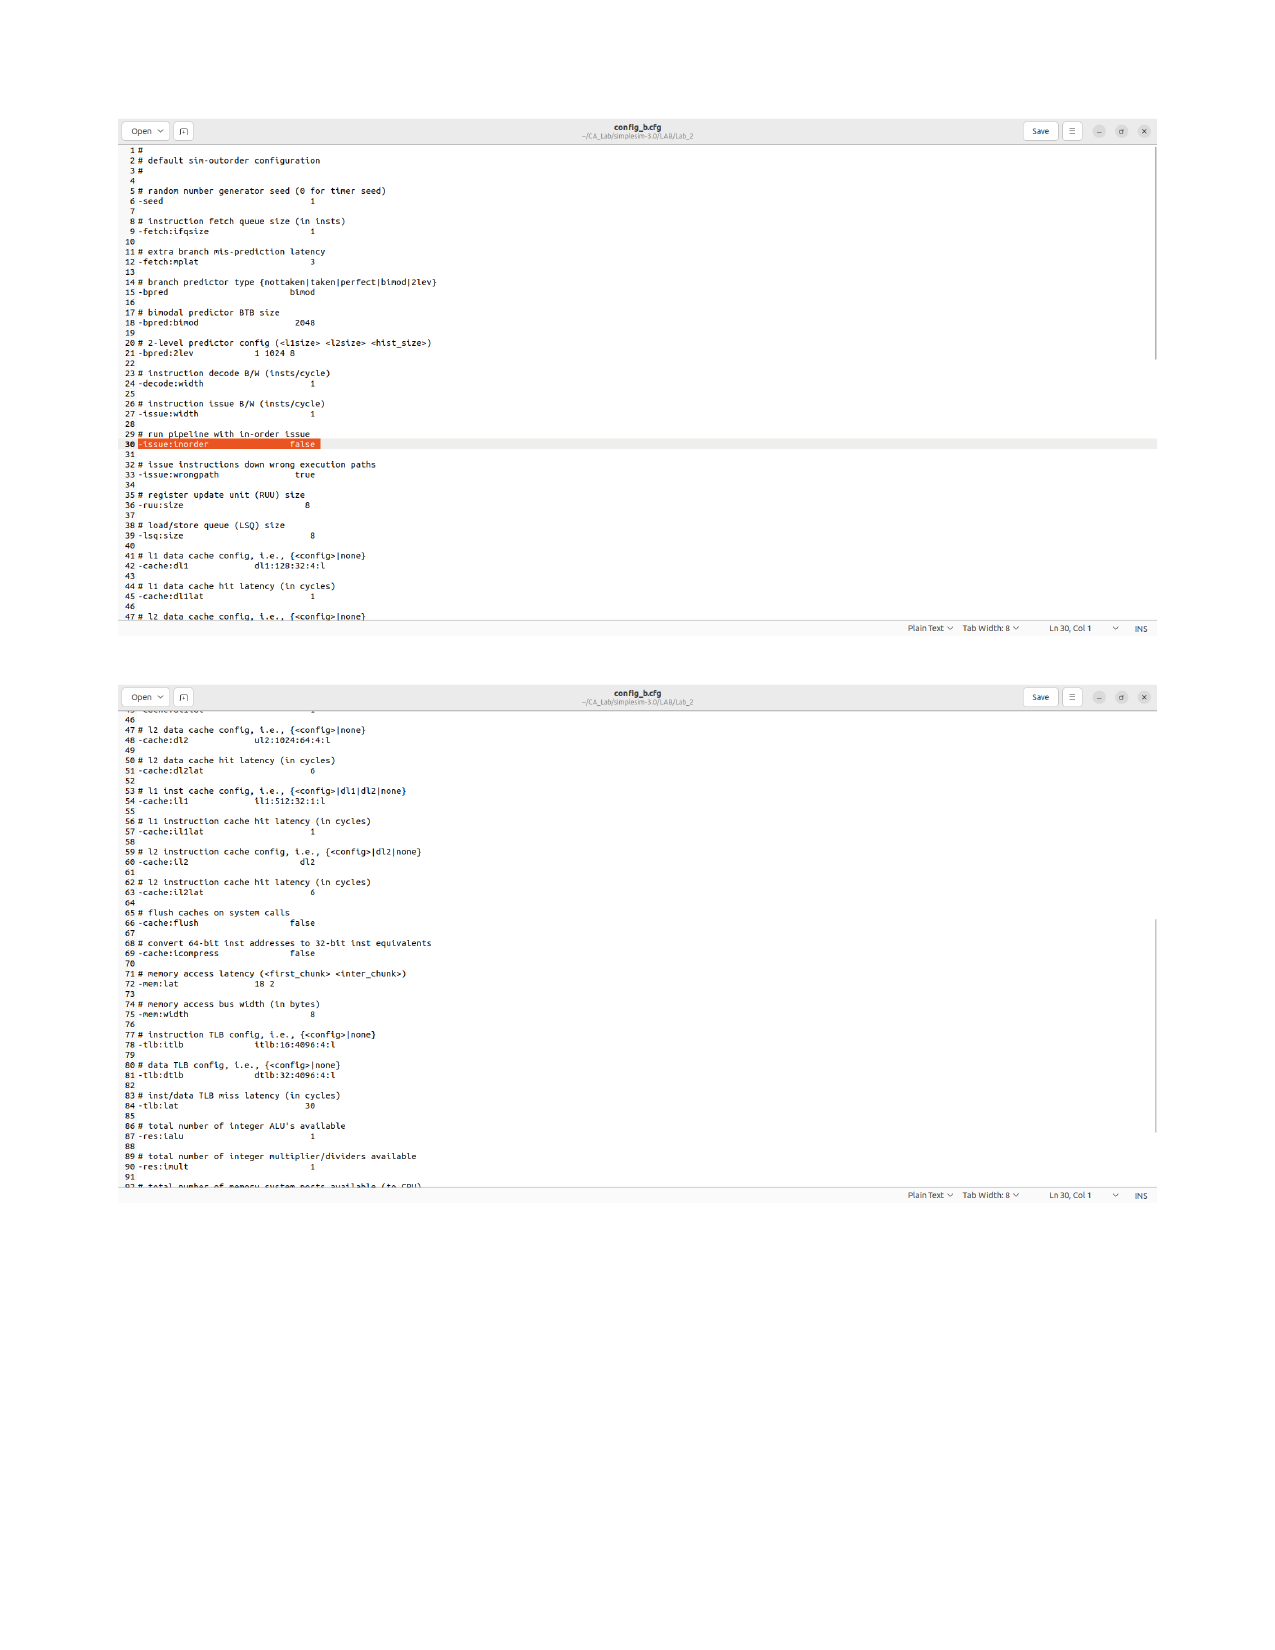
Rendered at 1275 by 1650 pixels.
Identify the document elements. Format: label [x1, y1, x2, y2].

picture [118, 118, 1157, 636]
picture [118, 684, 1157, 1203]
